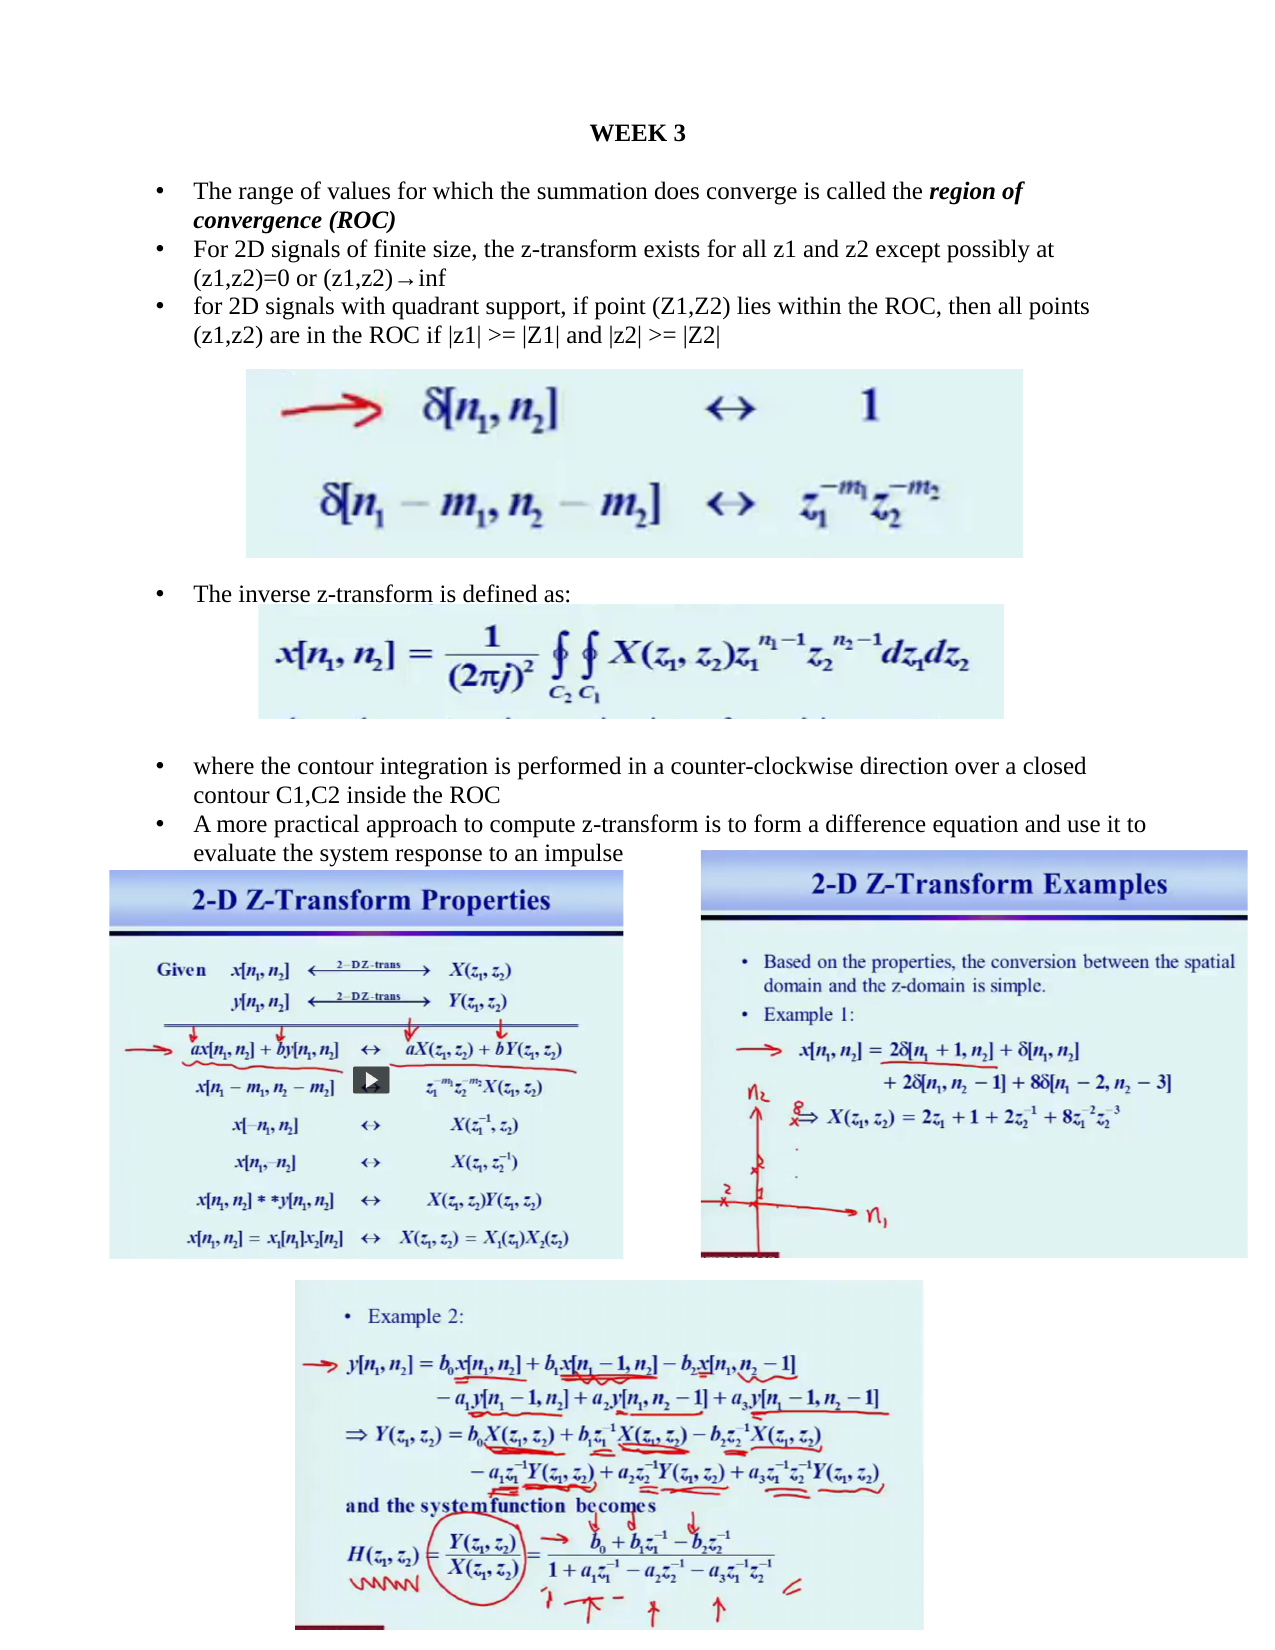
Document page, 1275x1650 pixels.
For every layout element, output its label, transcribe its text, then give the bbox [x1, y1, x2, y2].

list for 2D signals with quadrant support, if point (Z1,Z2) lies within the ROC, then all points (z1,z2) are in the ROC if |z1| >= |Z1| and |z2| >= |Z2| [156, 291, 1157, 349]
picture [700, 850, 1248, 1258]
list A more practical approach to compute z-transform is to form a difference equation and use it to evaluate the system response to an impulse [156, 809, 1157, 866]
picture [109, 870, 624, 1259]
picture [245, 369, 1023, 558]
list For 2D signals of finite size, the z-transform exists for all z1 and z2 except possibly at (z1,z2)=0 or (z1,z2)→inf [156, 234, 1157, 291]
picture [295, 1280, 924, 1630]
list The inverse z-transform is defined as: [156, 579, 1157, 608]
list The range of values for which the summation does converge is called the region of convergence (ROC) [156, 176, 1157, 234]
list where the contour integration is performed in a counter-clockwise direction over a closed contour C1,C2 inside the ROC [156, 751, 1157, 809]
picture [258, 604, 1005, 719]
